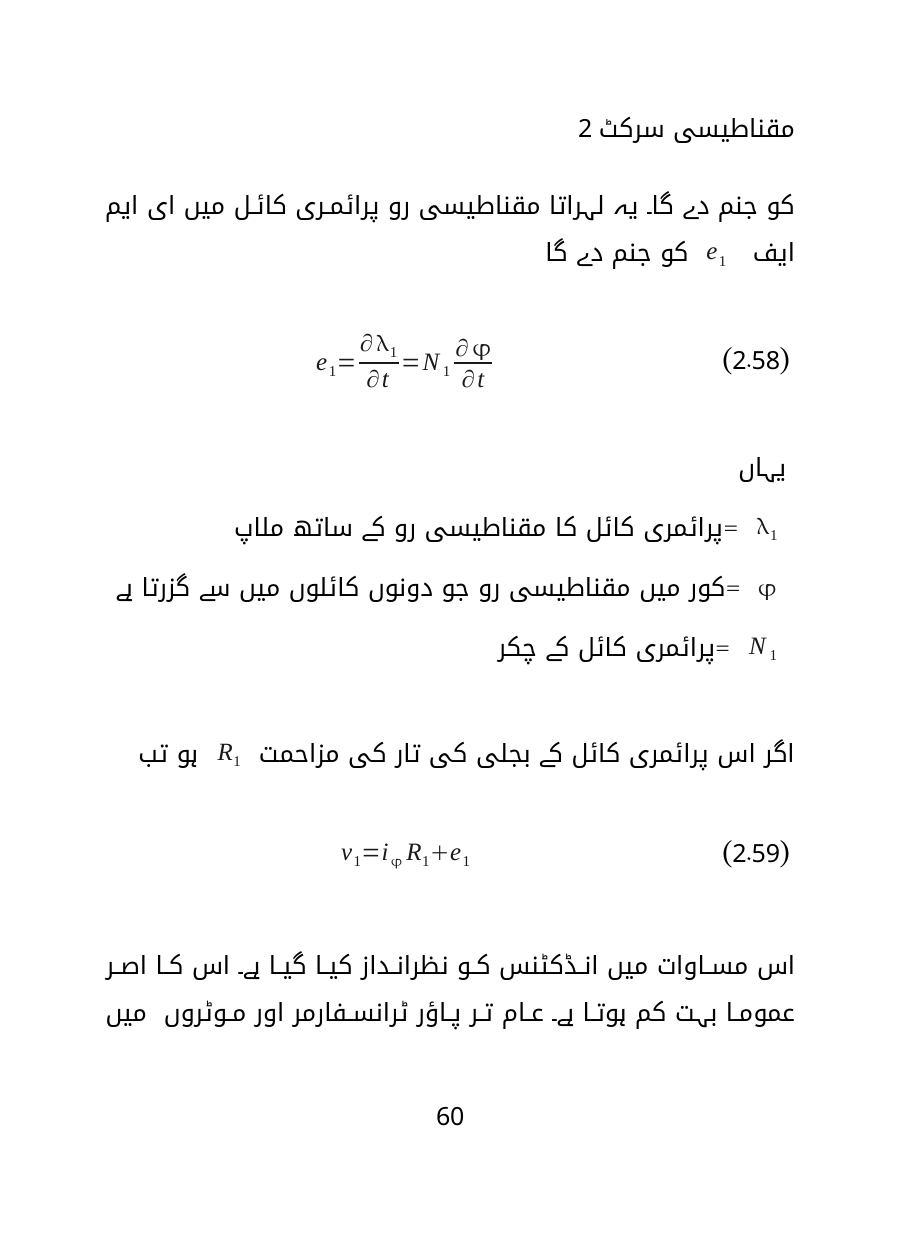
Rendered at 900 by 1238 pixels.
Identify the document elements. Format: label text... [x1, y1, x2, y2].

text =پرائمری کائل کا مقناطیسی رو کے ساتھ ملاپ [105, 504, 795, 552]
table_header [105, 825, 698, 896]
text اس مساوات میں انڈکٹنس کو نظرانداز کیا گیا ہے۔ اس کا اصر عموما بہت کم ہوتا ہے۔ عام تر پاؤر ٹرانسفارمر اور موٹروں میں مزاحمتکے اصر کو بھی نظرانداز کیا جاسکتا ہے۔ ایسے صورت میں [105, 942, 795, 1037]
table_header (2.58) [696, 324, 795, 410]
table_header (2.59) [698, 825, 795, 896]
text =کور میں مقناطیسی رو جو دونوں کائلوں میں سے گزرتا ہے [105, 564, 795, 612]
text شکل میں ایک ٹرانسفارمر دکھایا گیا ہے جس کے سیکنڈری کائل کو کہیں نہیں لگایا گیا ہے۔ سرکٹ بناتے وقت ٹرانسفارمر کے کائلوں کو علیحدہ علیحدہ دکھایا جاتا ہے جیسے دئے گئے شکل میں کیا گیا ہے۔ پرائمری کائل پر وولٹ دینے سے پرائمری کائل میں محرک کرنٹچالو ہوگا جو کور میں مقناطیسی روکو جنم دے گا۔ یہ لہراتا مقناطیسی رو پرائمری کائل میں ای ایم ایف کو جنم دے گا [105, 182, 795, 277]
text =پرائمری کائل کے چکر [105, 624, 795, 671]
text اگر اس پرائمری کائل کے بجلی کی تار کی مزاحمتہو تب [105, 731, 795, 778]
text یہاں [105, 444, 795, 492]
table_header [105, 324, 696, 410]
